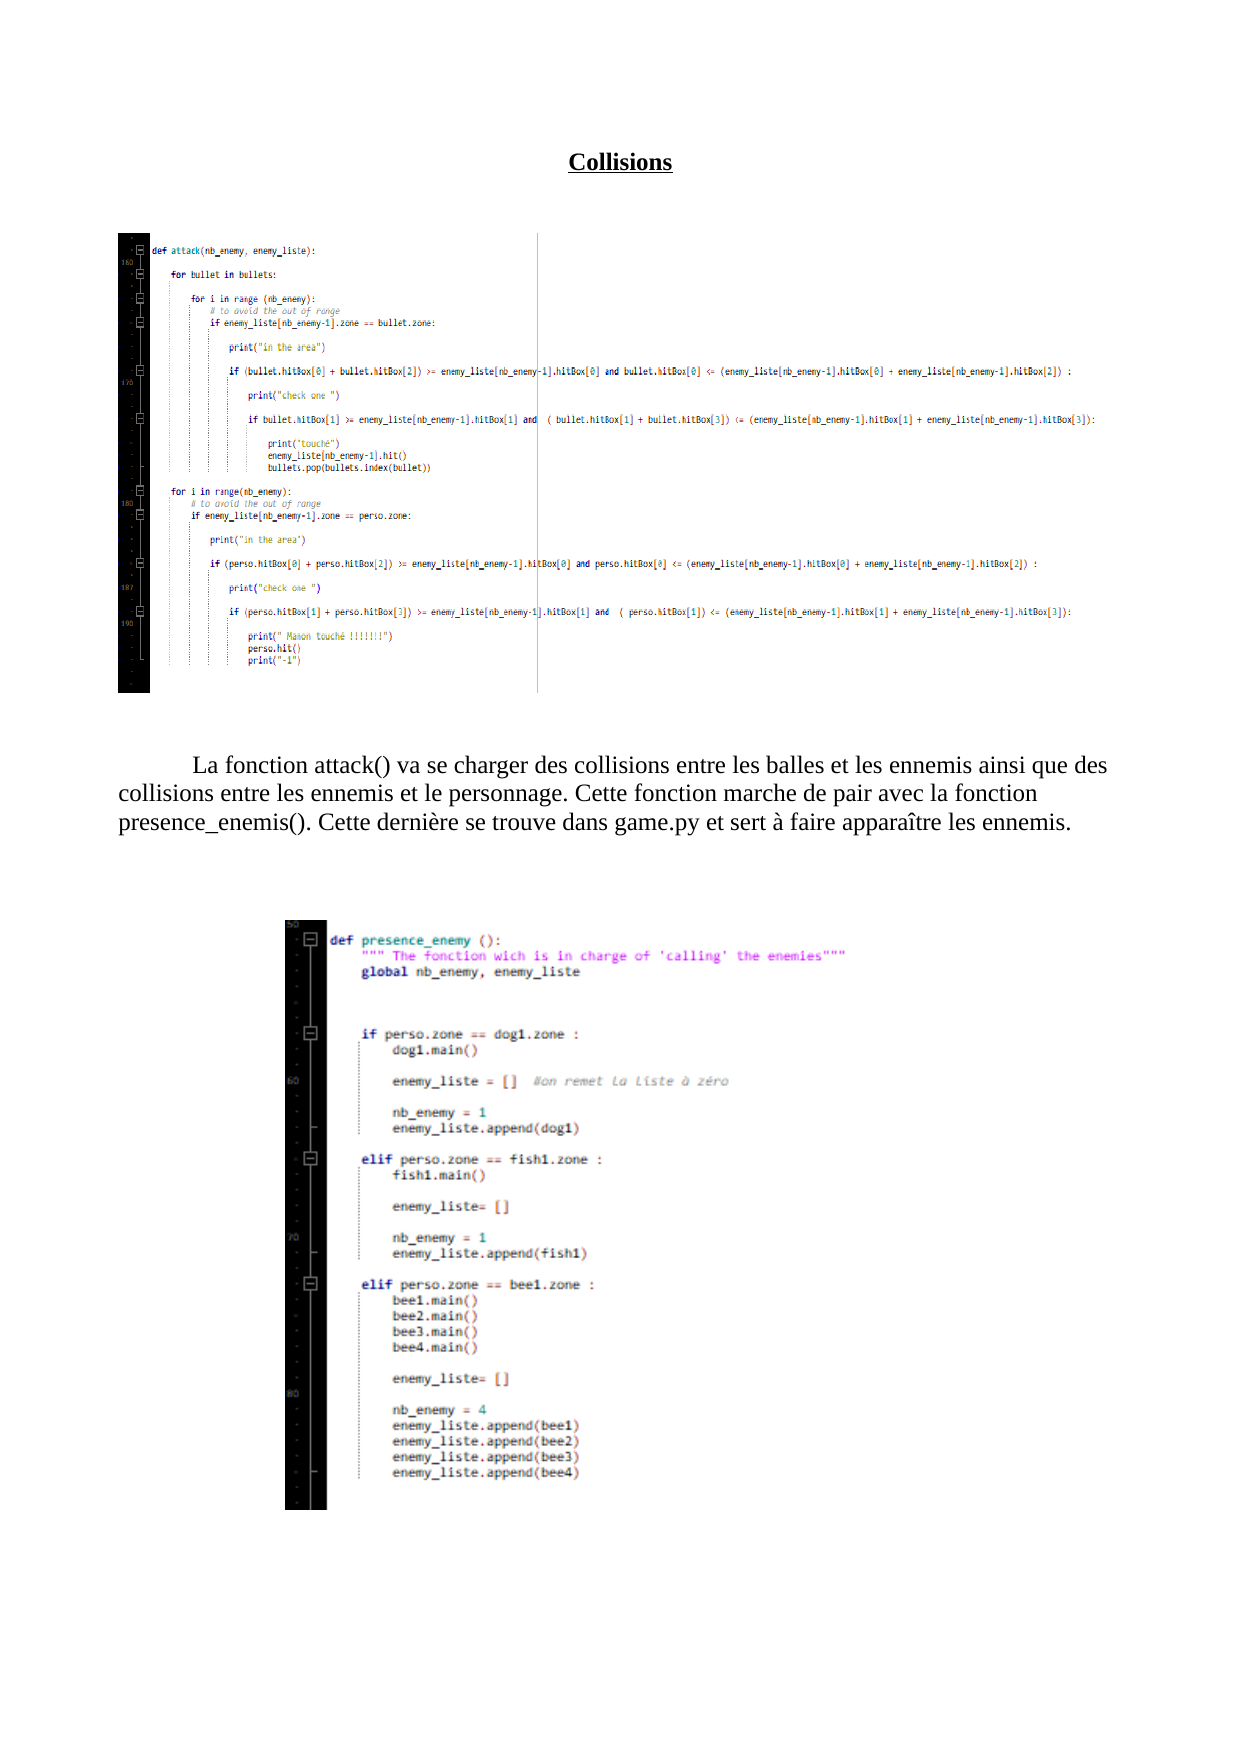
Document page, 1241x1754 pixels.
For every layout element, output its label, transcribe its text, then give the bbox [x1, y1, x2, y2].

picture [118, 233, 1123, 693]
text La fonction attack() va se charger des collisions entre les balles et les ennemis ainsi que des collisions entre les ennemis et le personnage. Cette fonction marche de pair avec la fonction presence_enemis(). Cette dernière se trouve dans game.py et sert à faire apparaître les ennemis. [118, 750, 1122, 836]
picture [285, 920, 893, 1510]
text Collisions [118, 147, 1122, 176]
